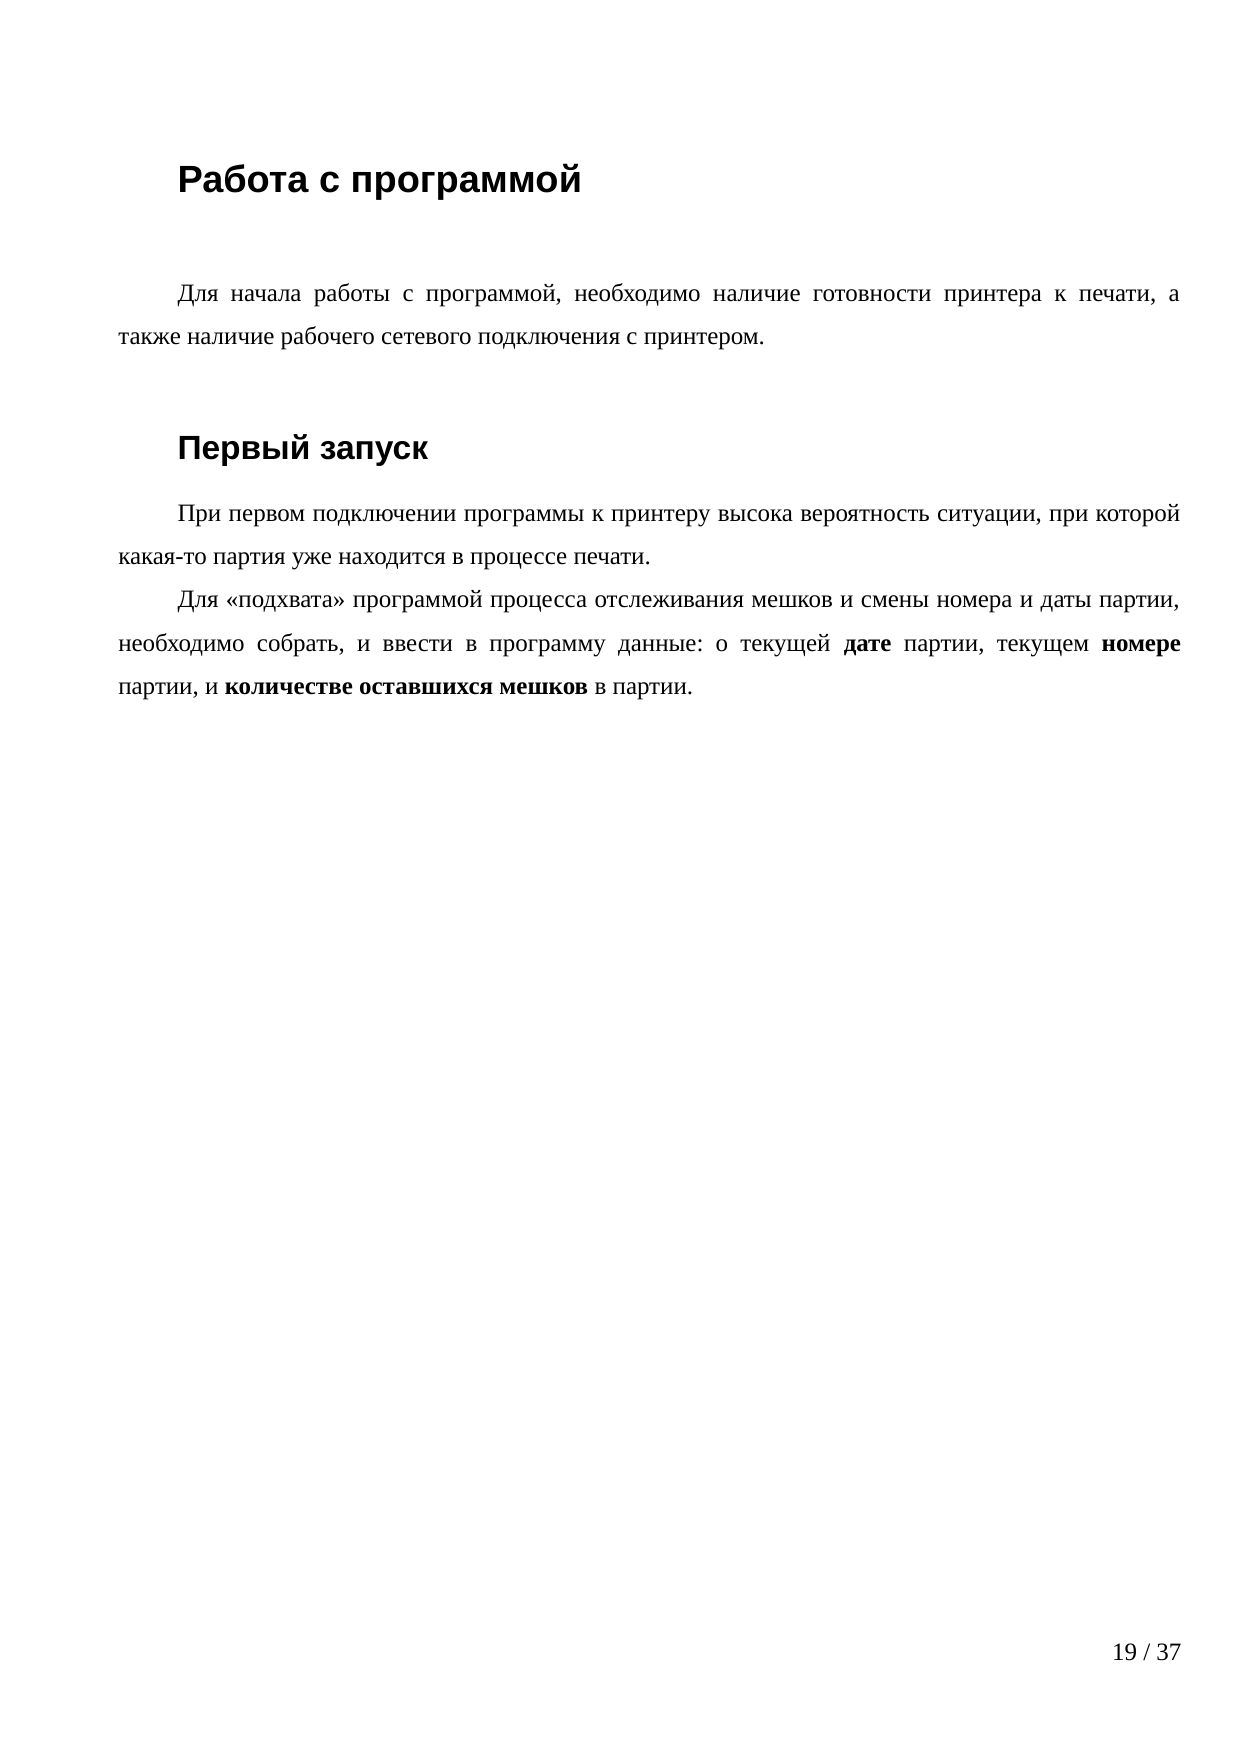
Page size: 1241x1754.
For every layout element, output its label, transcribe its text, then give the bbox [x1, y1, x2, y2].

text Для начала работы с программой, необходимо наличие готовности принтера к печати, а также наличие рабочего сетевого подключения с принтером. [118, 278, 1181, 349]
subtitle Первый запуск [118, 428, 1181, 467]
text При первом подключении программы к принтеру высока вероятность ситуации, при которой какая-то партия уже находится в процессе печати. [118, 498, 1181, 570]
text Для «подхвата» программой процесса отслеживания мешков и смены номера и даты партии, необходимо собрать, и ввести в программу данные: о текущей дате партии, текущем номере партии, и количестве оставшихся мешков в партии. [118, 584, 1181, 699]
subtitle Работа с программой [118, 157, 1181, 200]
